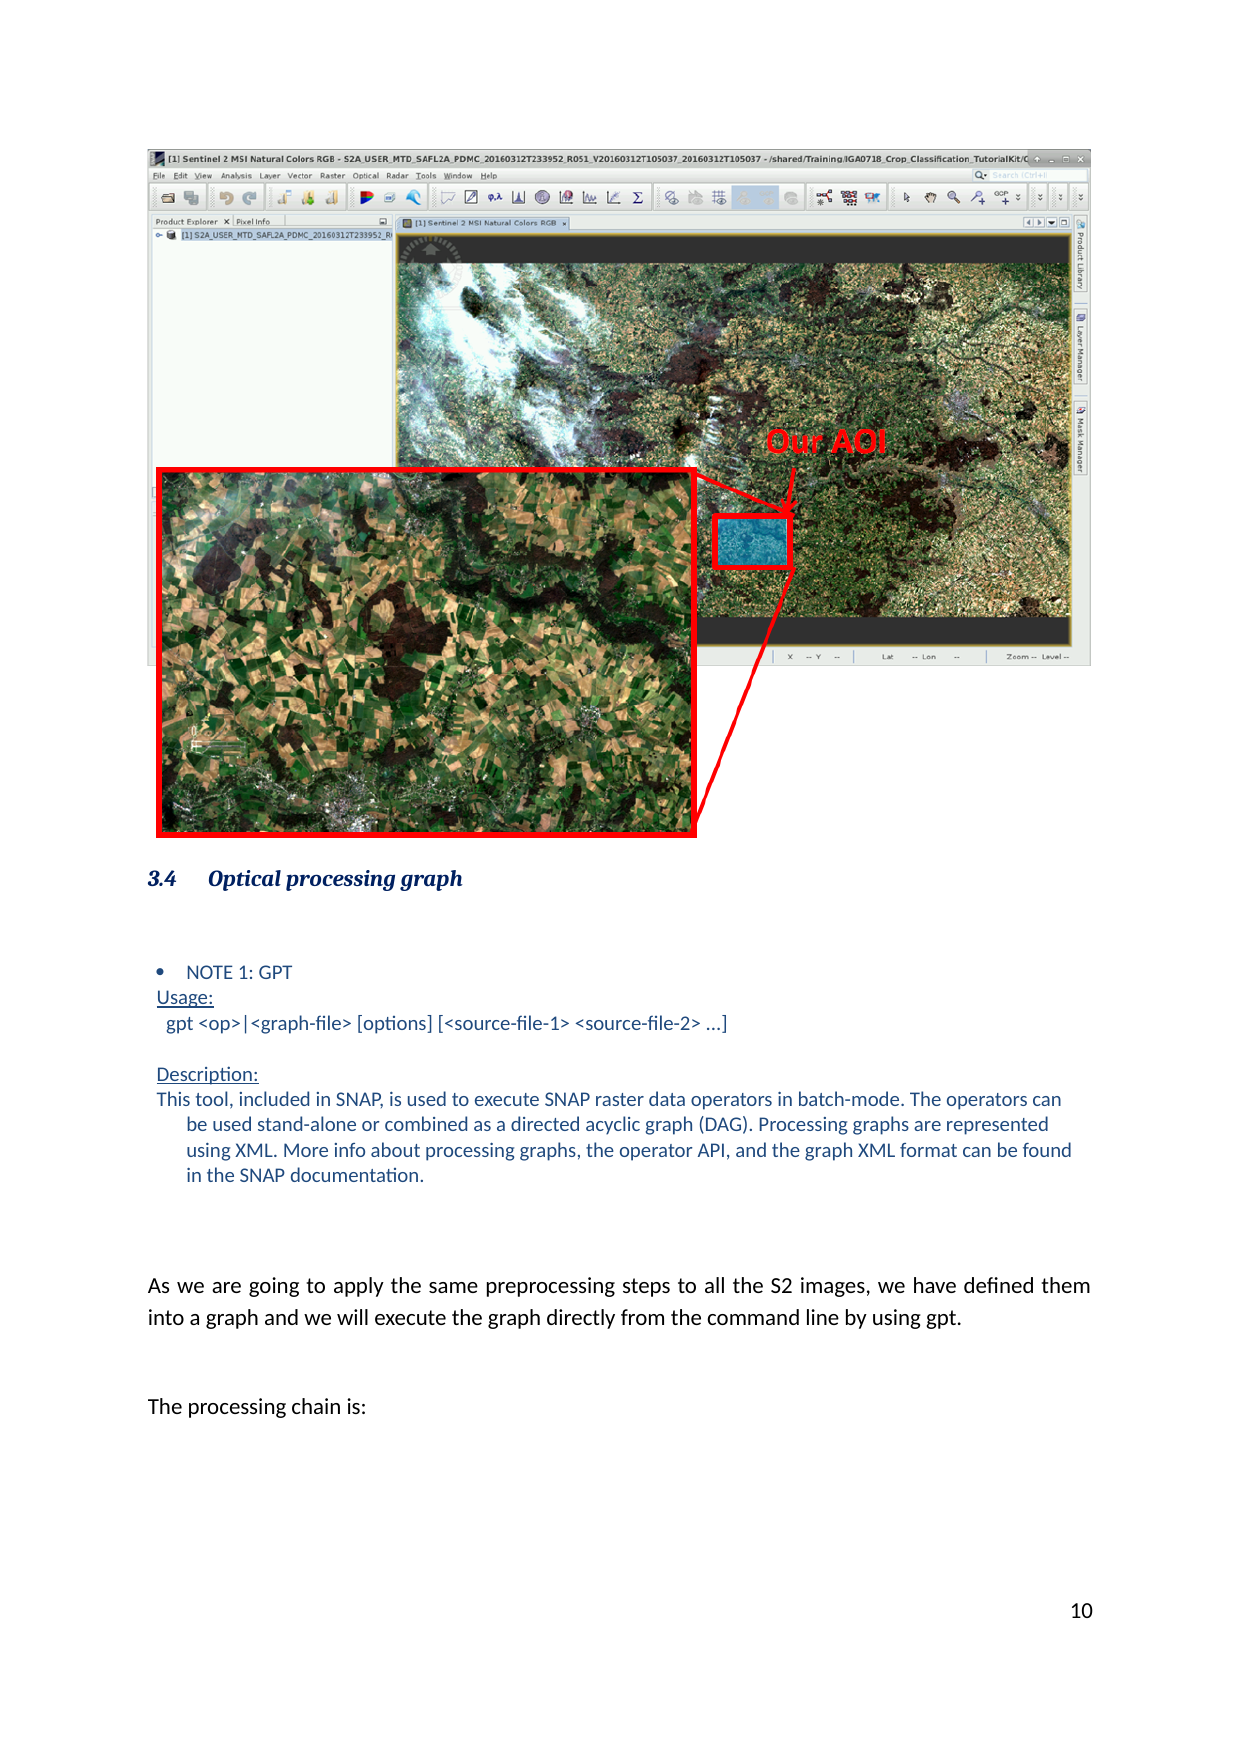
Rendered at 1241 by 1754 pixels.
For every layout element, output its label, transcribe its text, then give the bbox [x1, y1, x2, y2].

text This tool, included in SNAP, is used to execute SNAP raster data operators in batch-mode. The operators can be used stand-alone or combined as a directed acyclic graph (DAG). Processing graphs are represented using XML. More info about processing graphs, the operator API, and the graph XML format can be found in the SNAP documentation. [156, 1086, 1084, 1188]
text gpt <op>|<graph-file> [options] [<source-file-1> <source-file-2> ...] [156, 1010, 1084, 1035]
subtitle Optical processing graph [148, 866, 1093, 892]
text Usage: [156, 984, 1084, 1010]
list NOTE 1: GPT [156, 959, 1084, 984]
picture [147, 147, 1093, 845]
text As we are going to apply the same preprocessing steps to all the S2 images, we have defined them into a graph and we will execute the graph directly from the command line by using gpt. [148, 908, 1093, 1331]
text Description: [156, 1061, 1084, 1086]
text The processing chain is: [148, 1392, 1093, 1421]
